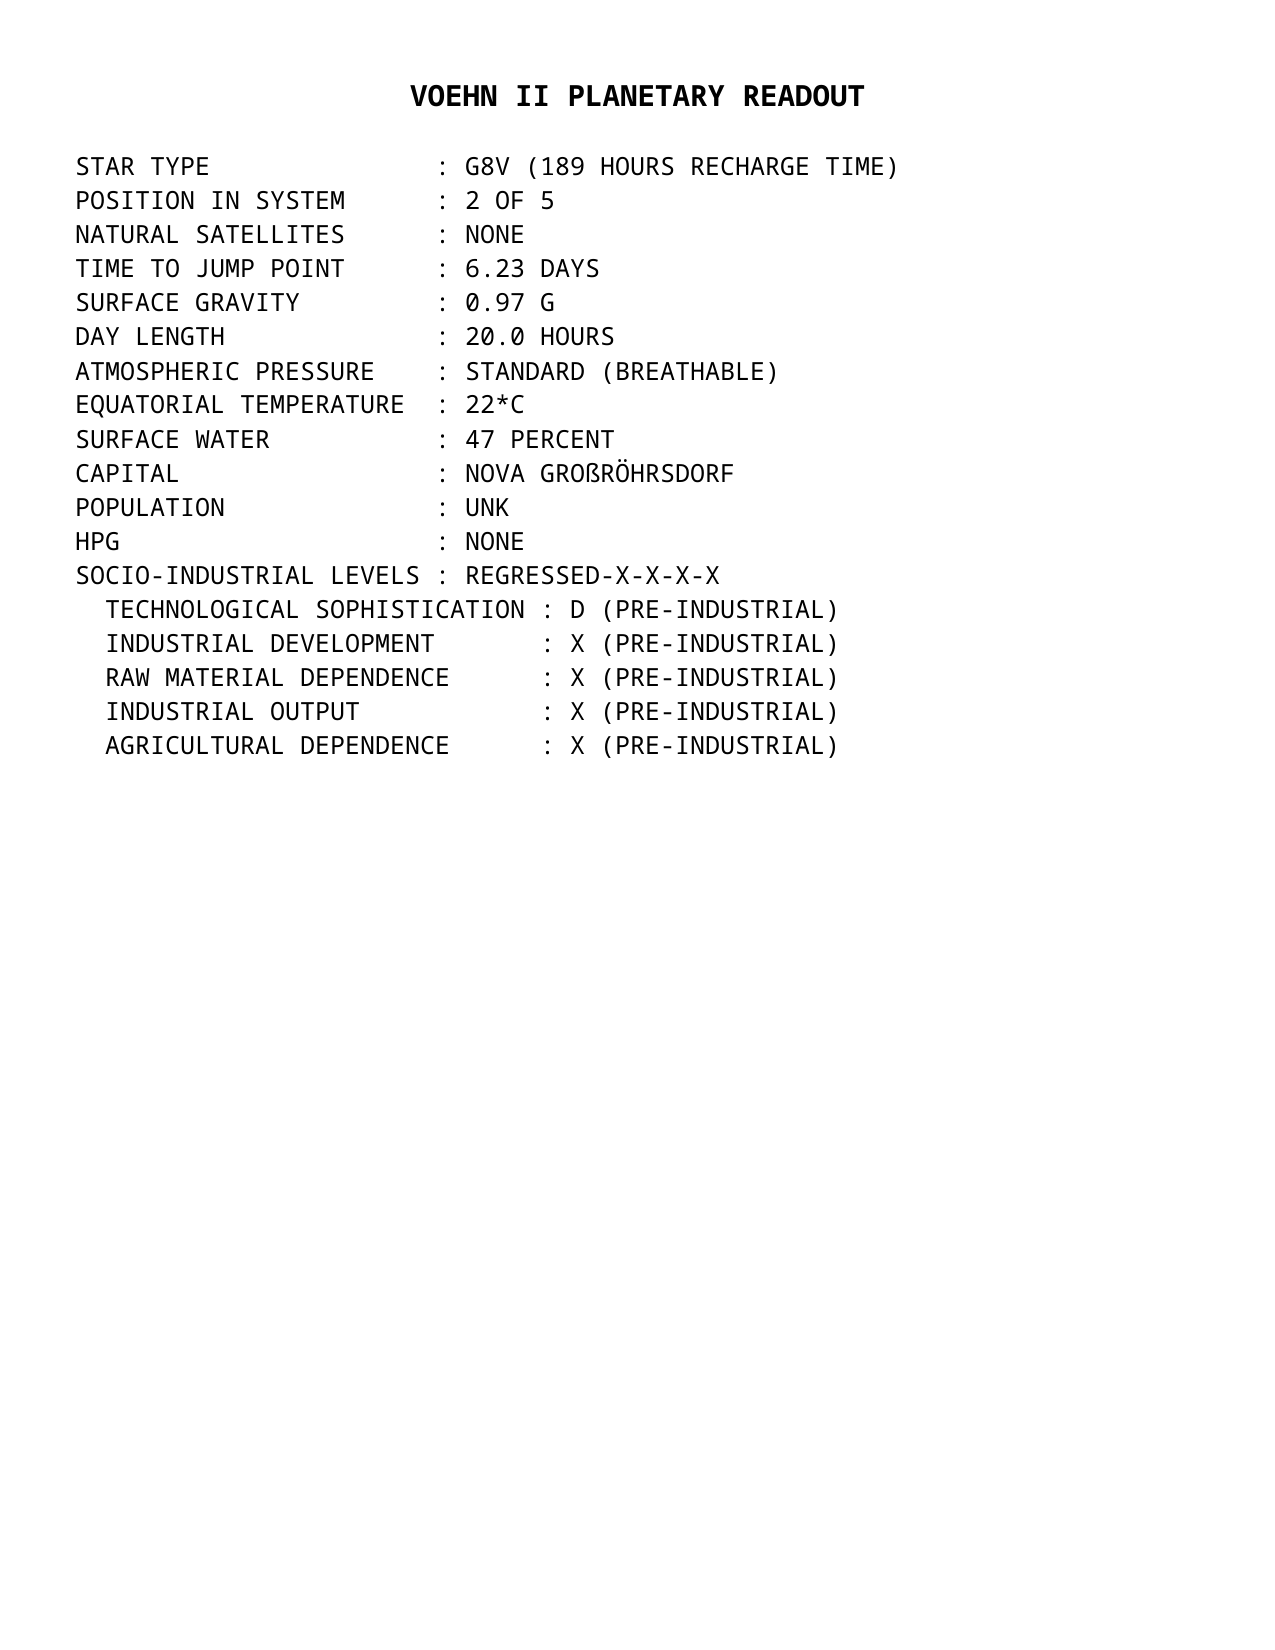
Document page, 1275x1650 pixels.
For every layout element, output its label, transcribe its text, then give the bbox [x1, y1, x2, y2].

text AGRICULTURAL DEPENDENCE : X (PRE-INDUSTRIAL) [75, 728, 1200, 762]
text EQUATORIAL TEMPERATURE : 22*C [75, 387, 1200, 421]
text RAW MATERIAL DEPENDENCE : X (PRE-INDUSTRIAL) [75, 660, 1200, 694]
text TECHNOLOGICAL SOPHISTICATION : D (PRE-INDUSTRIAL) [75, 592, 1200, 626]
text HPG : NONE [75, 523, 1200, 557]
text SURFACE GRAVITY : 0.97 G [75, 285, 1200, 319]
text ATMOSPHERIC PRESSURE : STANDARD (BREATHABLE) [75, 353, 1200, 387]
text CAPITAL : NOVA GROßRÖHRSDORF [75, 455, 1200, 489]
text INDUSTRIAL DEVELOPMENT : X (PRE-INDUSTRIAL) [75, 626, 1200, 660]
text POPULATION : UNK [75, 489, 1200, 523]
subtitle VOEHN II PLANETARY READOUT [75, 75, 1200, 115]
text TIME TO JUMP POINT : 6.23 DAYS [75, 251, 1200, 285]
text NATURAL SATELLITES : NONE [75, 217, 1200, 251]
text INDUSTRIAL OUTPUT : X (PRE-INDUSTRIAL) [75, 694, 1200, 728]
text SOCIO-INDUSTRIAL LEVELS : REGRESSED-X-X-X-X [75, 557, 1200, 592]
text DAY LENGTH : 20.0 HOURS [75, 319, 1200, 353]
text SURFACE WATER : 47 PERCENT [75, 421, 1200, 455]
text STAR TYPE : G8V (189 HOURS RECHARGE TIME) POSITION IN SYSTEM : 2 OF 5 [75, 149, 1200, 217]
